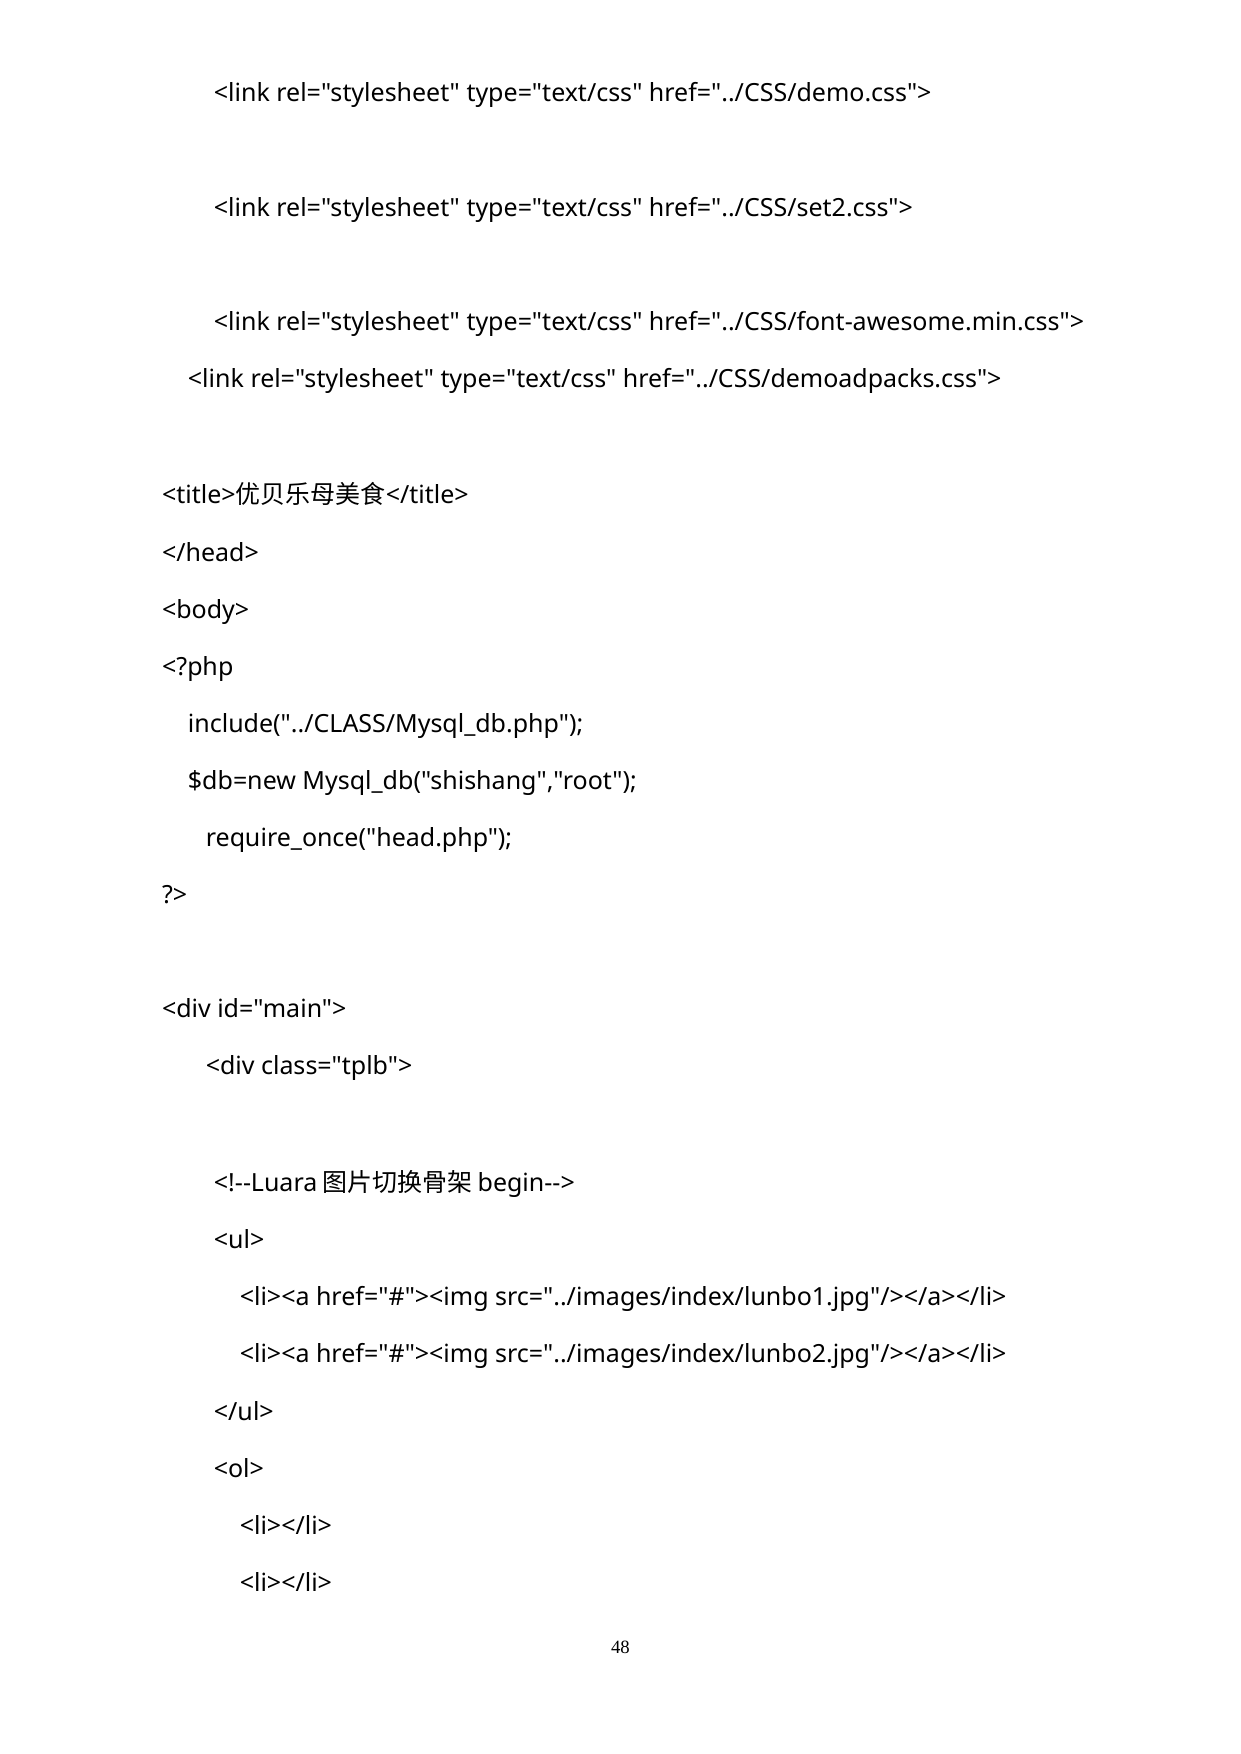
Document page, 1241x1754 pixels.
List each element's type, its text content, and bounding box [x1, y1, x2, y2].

text <!--Luara图片切换骨架begin--> [118, 1162, 1122, 1198]
text <div id="main"> [118, 991, 1122, 1025]
text <li><a href="#"><img src="../images/index/lunbo2.jpg"/></a></li> [118, 1336, 1122, 1370]
text <link rel="stylesheet" type="text/css" href="../CSS/demo.css"> [118, 75, 1122, 109]
text <link rel="stylesheet" type="text/css" href="../CSS/set2.css"> [118, 189, 1122, 223]
text <?php [118, 648, 1122, 682]
text <li></li> [118, 1564, 1122, 1598]
text </head> [118, 534, 1122, 568]
text <div class="tplb"> [118, 1048, 1122, 1082]
text <link rel="stylesheet" type="text/css" href="../CSS/font-awesome.min.css"> [118, 303, 1122, 337]
text <li><a href="#"><img src="../images/index/lunbo1.jpg"/></a></li> [118, 1279, 1122, 1313]
text include("../CLASS/Mysql_db.php"); [118, 706, 1122, 739]
text </ul> [118, 1393, 1122, 1427]
text <body> [118, 591, 1122, 625]
text <title>优贝乐母美食</title> [118, 474, 1122, 511]
text $db=new Mysql_db("shishang","root"); [118, 763, 1122, 797]
text <ol> [118, 1450, 1122, 1484]
text <link rel="stylesheet" type="text/css" href="../CSS/demoadpacks.css"> [118, 360, 1122, 394]
text ?> [118, 877, 1122, 911]
text <ul> [118, 1222, 1122, 1256]
text require_once("head.php"); [118, 820, 1122, 854]
text <li></li> [118, 1507, 1122, 1541]
